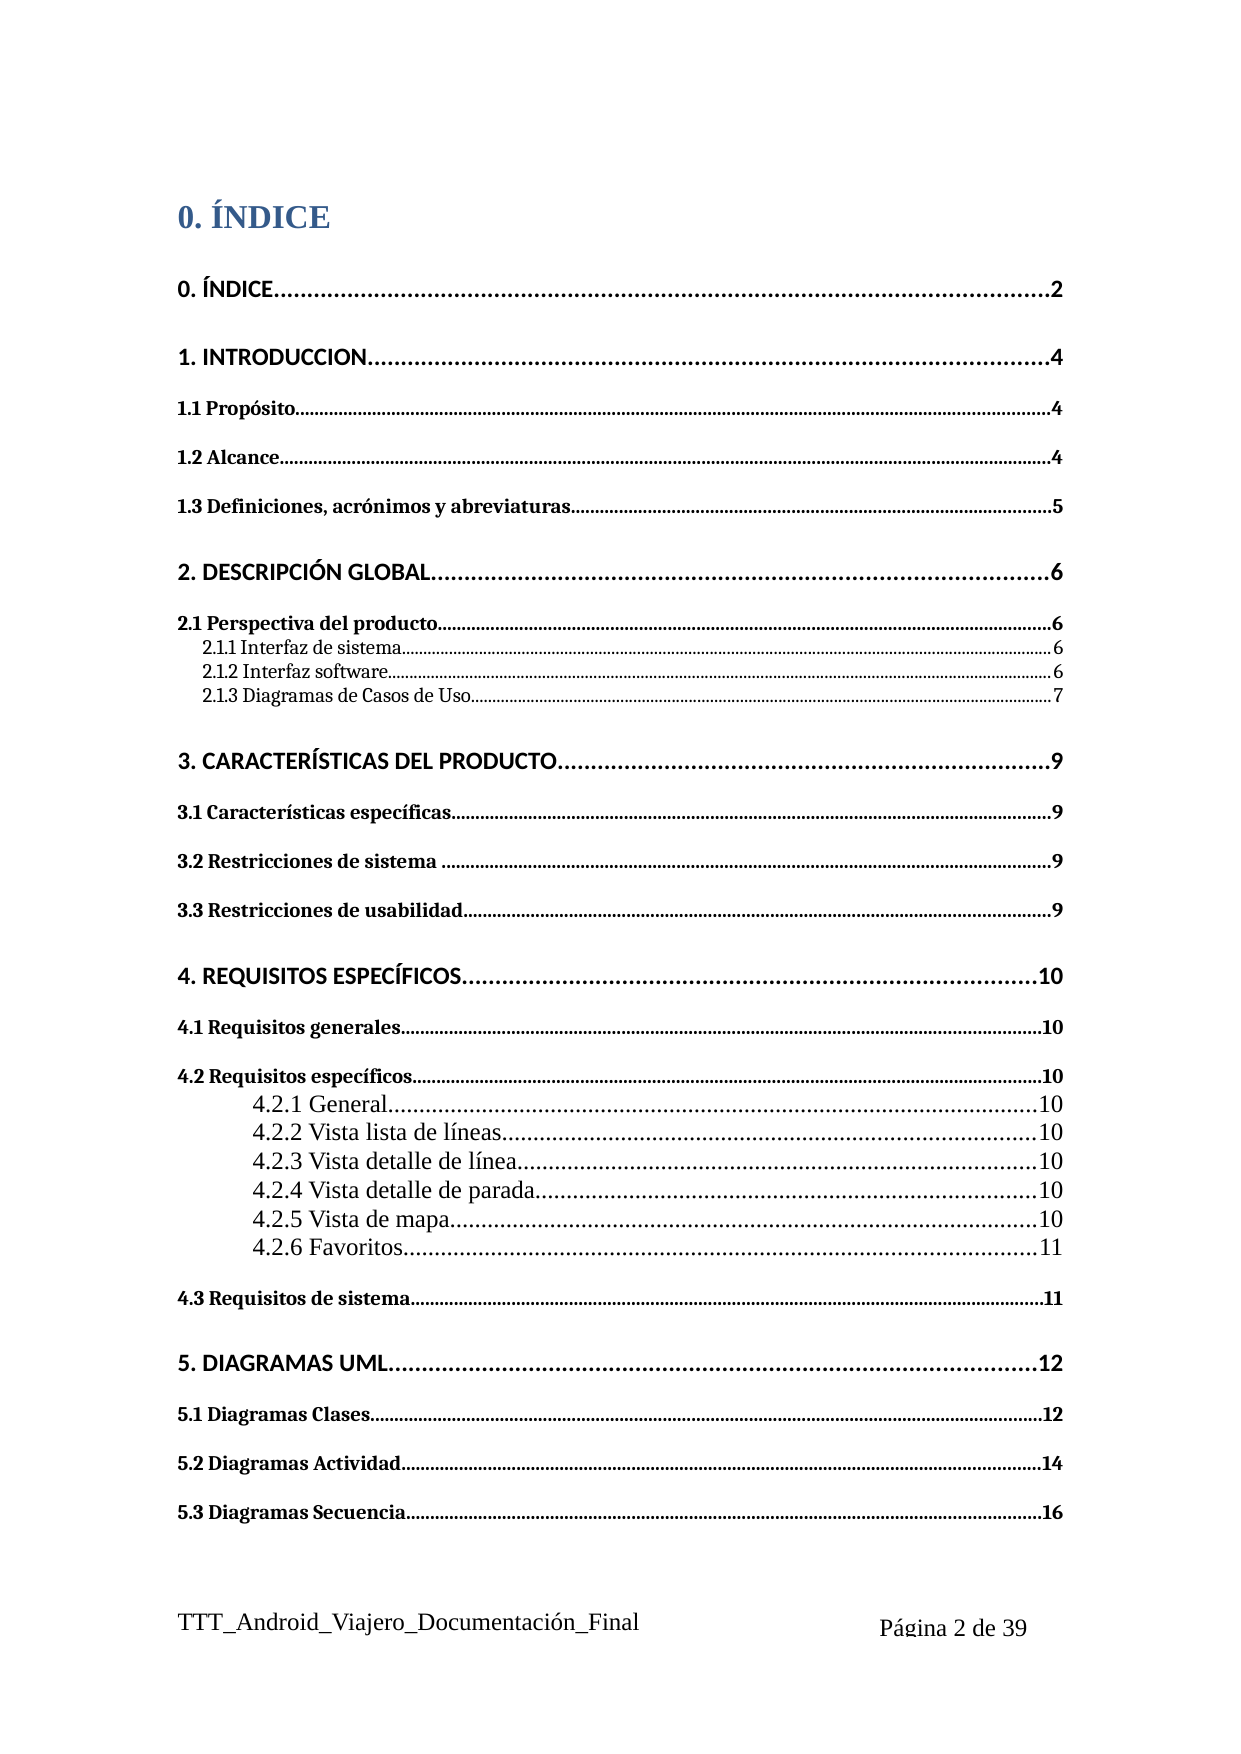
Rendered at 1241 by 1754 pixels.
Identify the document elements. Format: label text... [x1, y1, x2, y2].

text 4.2.1 General 10 [252, 1089, 1063, 1117]
text 4.3 Requisitos de sistema 11 [177, 1286, 1063, 1310]
text 3.3 Restricciones de usabilidad 9 [177, 899, 1063, 923]
text 0. ÍNDICE 2 [177, 273, 1063, 304]
text 1.3 Definiciones, acrónimos y abreviaturas 5 [177, 495, 1063, 519]
text 3. CARACTERÍSTICAS DEL PRODUCTO 9 [177, 745, 1063, 776]
text 5.2 Diagramas Actividad 14 [177, 1452, 1063, 1476]
text 2.1.2 Interfaz software 6 [202, 660, 1063, 684]
text 4.1 Requisitos generales 10 [177, 1016, 1063, 1040]
text 1. INTRODUCCION 4 [177, 342, 1063, 372]
text 4.2 Requisitos específicos 10 [177, 1065, 1063, 1089]
text 1.2 Alcance 4 [177, 446, 1063, 470]
text 2.1 Perspectiva del producto 6 [177, 612, 1063, 636]
text 5.1 Diagramas Clases 12 [177, 1403, 1063, 1427]
text 5. DIAGRAMAS UML 12 [177, 1348, 1063, 1378]
text 4.2.3 Vista detalle de línea 10 [252, 1146, 1063, 1175]
text 4.2.2 Vista lista de líneas 10 [252, 1117, 1063, 1146]
text 5.3 Diagramas Secuencia 16 [177, 1501, 1063, 1525]
text 2.1.3 Diagramas de Casos de Uso 7 [202, 684, 1063, 708]
text 3.2 Restricciones de sistema 9 [177, 850, 1063, 874]
text 1.1 Propósito 4 [177, 397, 1063, 421]
text 4.2.6 Favoritos 11 [252, 1232, 1063, 1261]
text 4.2.5 Vista de mapa 10 [252, 1204, 1063, 1232]
text 4.2.4 Vista detalle de parada 10 [252, 1175, 1063, 1204]
text 3.1 Características específicas 9 [177, 801, 1063, 825]
text 4. REQUISITOS ESPECÍFICOS 10 [177, 960, 1063, 991]
text 2.1.1 Interfaz de sistema 6 [202, 636, 1063, 660]
subtitle 0. ÍNDICE [177, 198, 1063, 236]
text 2. DESCRIPCIÓN GLOBAL 6 [177, 556, 1063, 587]
